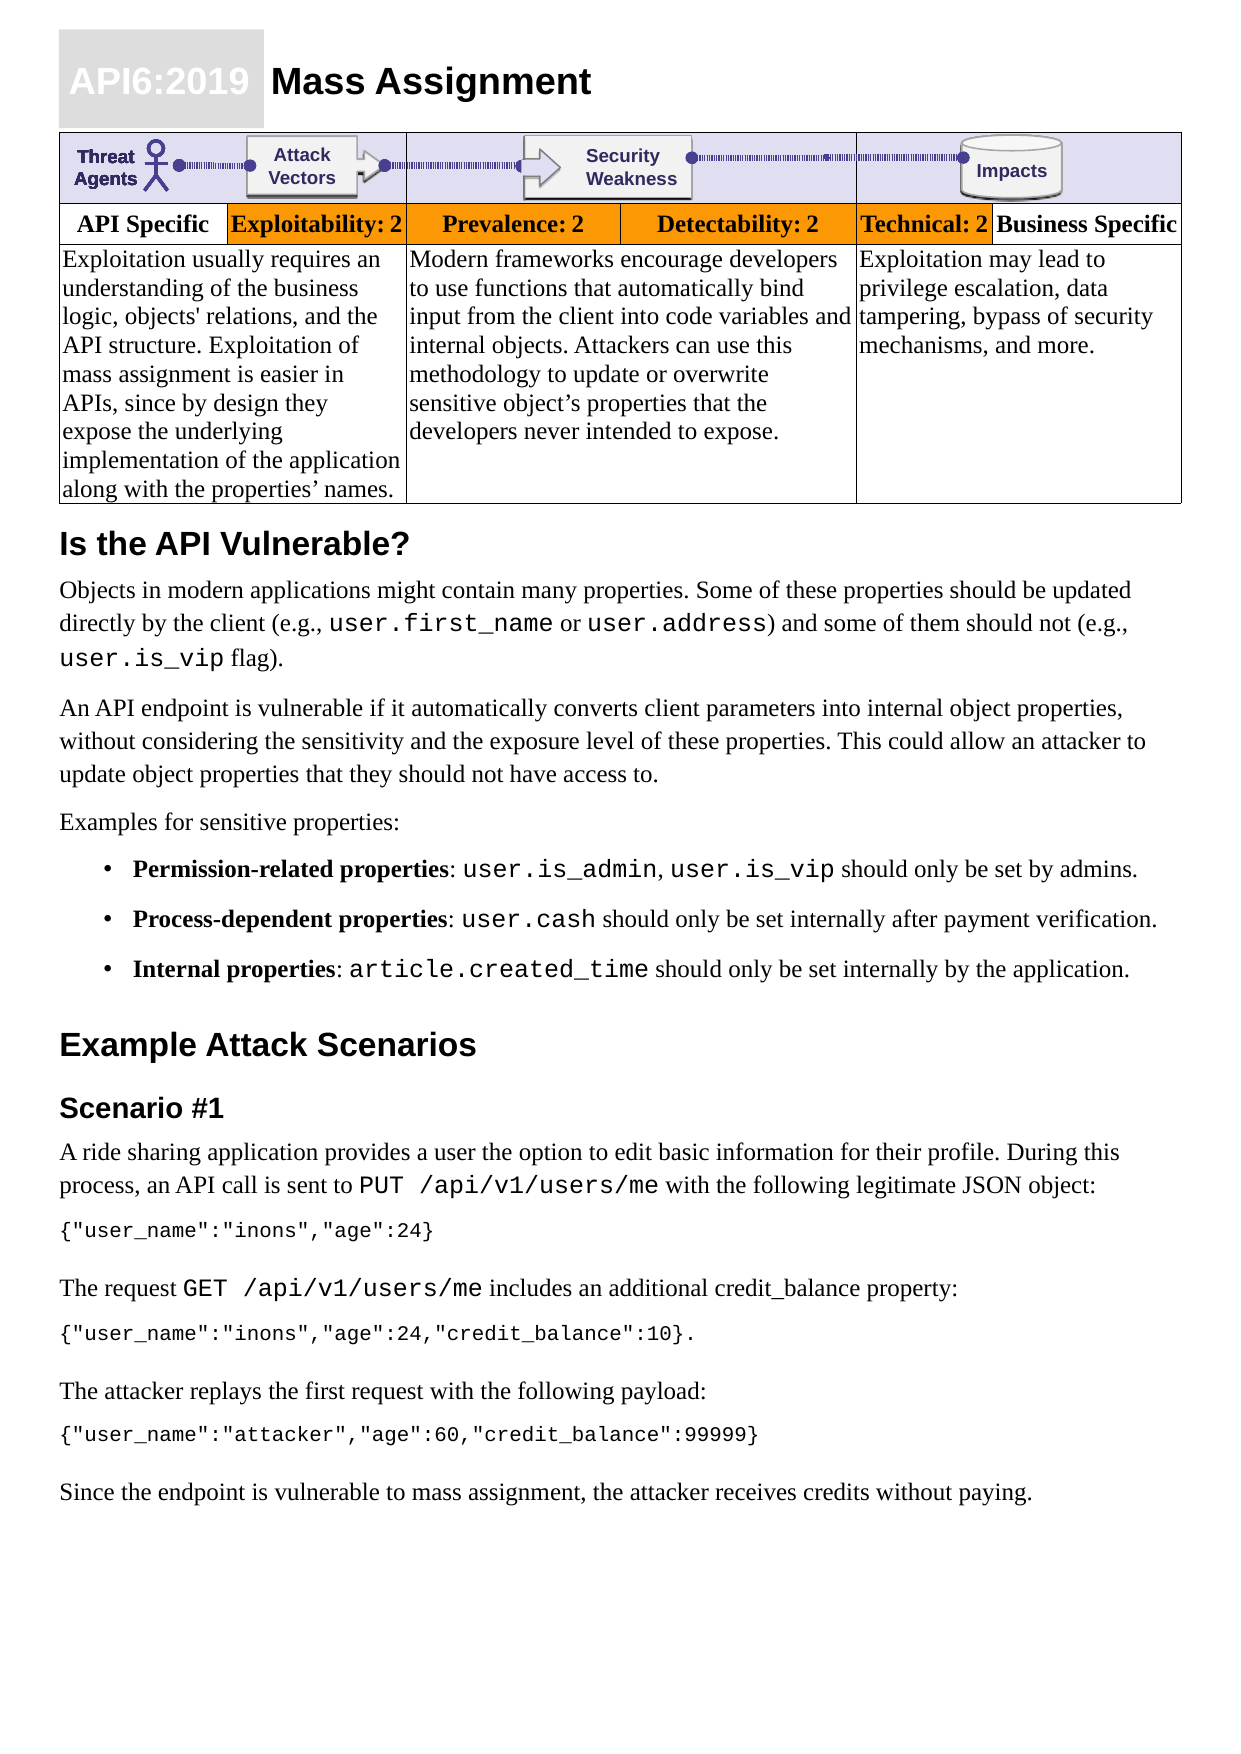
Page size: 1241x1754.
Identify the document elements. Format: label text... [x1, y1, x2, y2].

table_cell Prevalence: 2 [407, 204, 620, 244]
table_header [857, 133, 992, 203]
text {"user_name":"inons","age":24,"credit_balance":10}. [59, 1323, 1181, 1347]
text Since the endpoint is vulnerable to mass assignment, the attacker receives credits without paying. [59, 1477, 1181, 1506]
subtitle Is the API Vulnerable? [59, 524, 1181, 562]
text {"user_name":"inons","age":24} [59, 1220, 1181, 1244]
text Examples for sensitive properties: [59, 807, 1181, 835]
table_header [992, 133, 1181, 203]
subtitle Scenario #1 [59, 1091, 1181, 1124]
list Internal properties: article.created_time should only be set internally by the application. [103, 954, 1181, 985]
text The attacker replays the first request with the following payload: [59, 1376, 1181, 1405]
table_header [227, 133, 406, 203]
text The request GET /api/v1/users/me includes an additional credit_balance property: [59, 1273, 1181, 1304]
subtitle Example Attack Scenarios [59, 1025, 1181, 1064]
table_header [407, 133, 620, 203]
list Permission-related properties: user.is_admin, user.is_vip should only be set by admins. [103, 854, 1181, 885]
table_cell Technical: 2 [857, 204, 992, 244]
table_cell Exploitation may lead to privilege escalation, data tampering, bypass of security mechanisms, and more. [857, 245, 1181, 503]
table_cell Modern frameworks encourage developers to use functions that automatically bind input from the client into code variables and internal objects. Attackers can use this methodology to update or overwrite sensitive object’s properties that the developers never intended to expose. [407, 245, 856, 503]
table_cell API Specific [60, 204, 227, 244]
text A ride sharing application provides a user the option to edit basic information for their profile. During this process, an API call is sent to PUT /api/v1/users/me with the following legitimate JSON object: [59, 1137, 1181, 1201]
table_cell Detectability: 2 [621, 204, 856, 244]
table_cell Exploitation usually requires an understanding of the business logic, objects' relations, and the API structure. Exploitation of mass assignment is easier in APIs, since by design they expose the underlying implementation of the application along with the properties’ names. [60, 245, 406, 503]
text An API endpoint is vulnerable if it automatically converts client parameters into internal object properties, without considering the sensitivity and the exposure level of these properties. This could allow an attacker to update object properties that they should not have access to. [59, 693, 1181, 788]
table_cell Exploitability: 2 [228, 204, 406, 244]
text {"user_name":"attacker","age":60,"credit_balance":99999} [59, 1424, 1181, 1447]
table_cell Business Specific [993, 204, 1181, 244]
text Objects in modern applications might contain many properties. Some of these properties should be updated directly by the client (e.g., user.first_name or user.address) and some of them should not (e.g., user.is_vip flag). [59, 575, 1181, 674]
table_header [60, 133, 227, 203]
list Process-dependent properties: user.cash should only be set internally after payment verification. [103, 904, 1181, 935]
table_header [620, 133, 856, 203]
